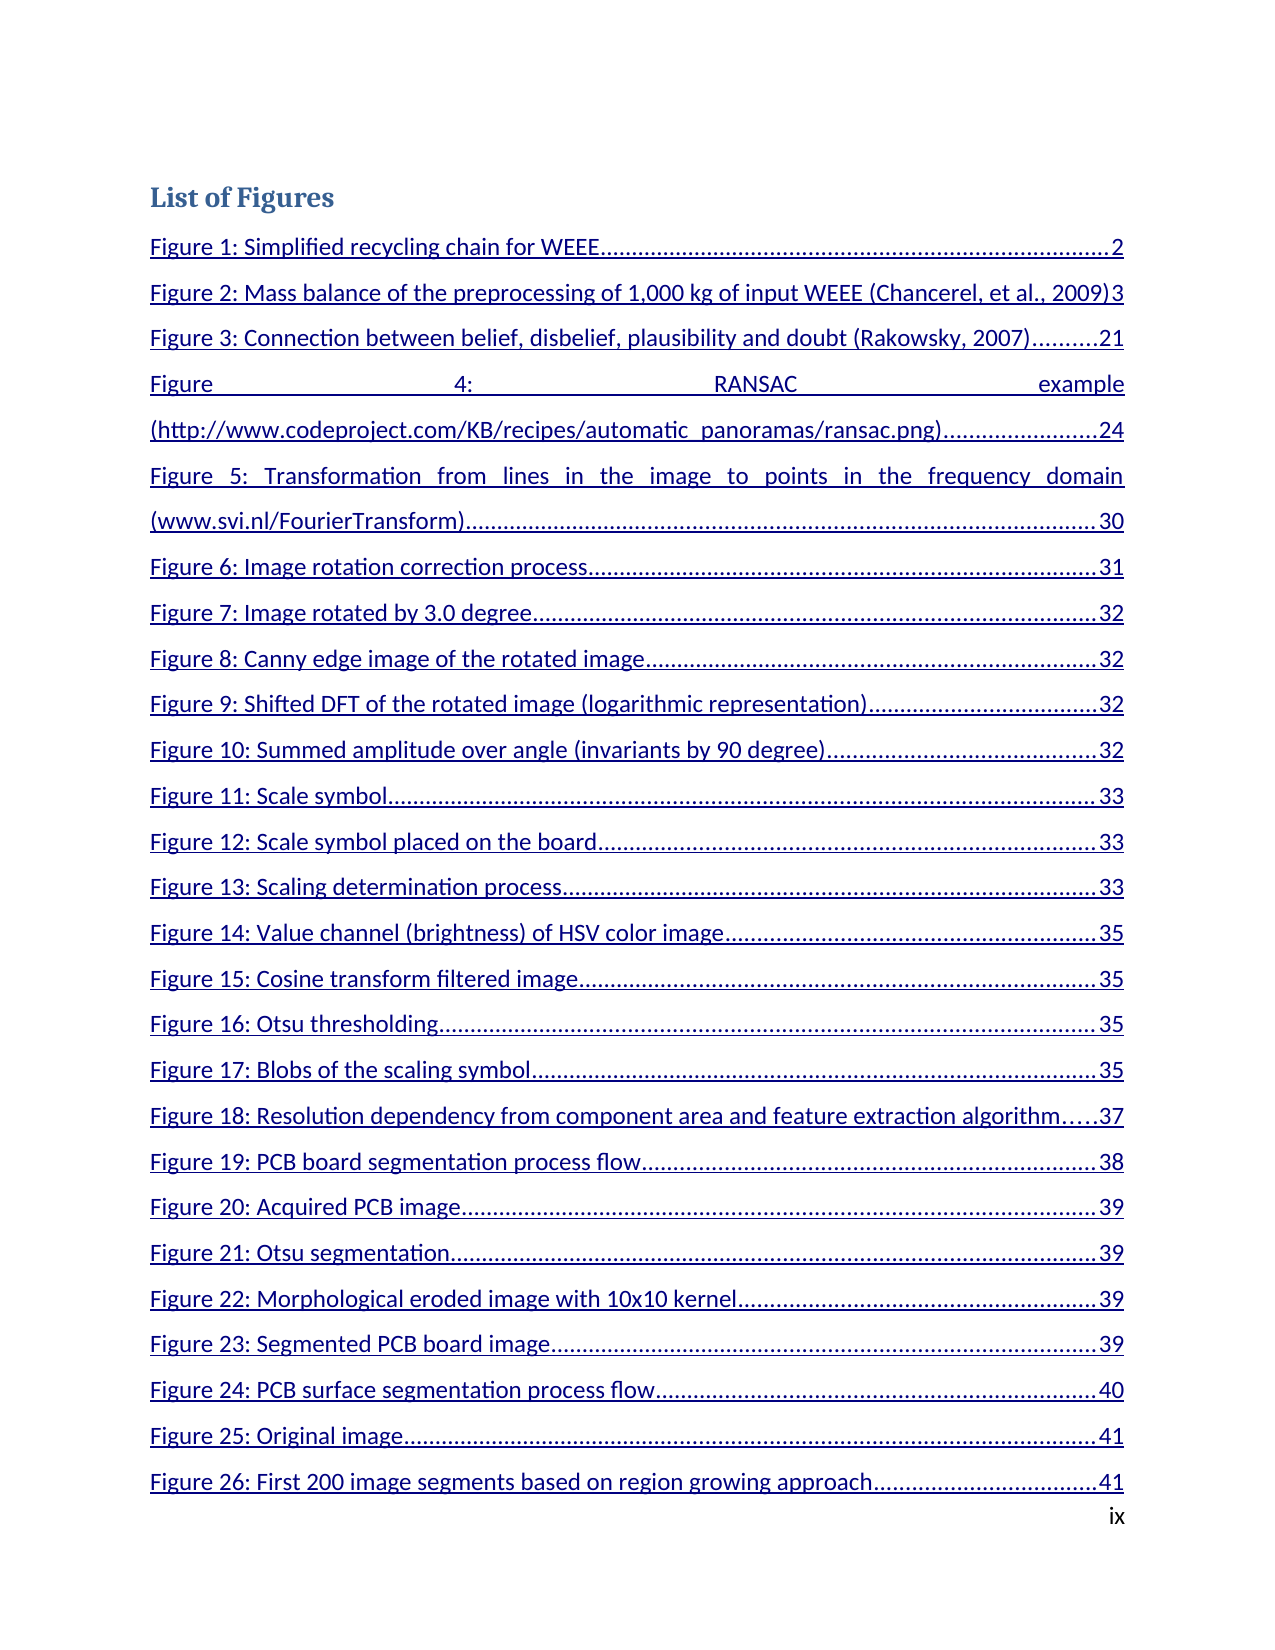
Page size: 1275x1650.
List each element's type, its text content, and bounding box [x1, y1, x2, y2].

text Figure 22: Morphological eroded image with 10x10 kernel 39 [150, 1283, 1125, 1313]
subtitle List of Figures [150, 181, 1125, 214]
text Figure 25: Original image 41 [150, 1420, 1125, 1451]
text Figure 3: Connection between belief, disbelief, plausibility and doubt (Rakowsky, 2007) 21 [150, 323, 1125, 353]
text Figure 9: Shifted DFT of the rotated image (logarithmic representation) 32 [150, 688, 1125, 719]
text Figure 26: First 200 image segments based on region growing approach 41 [150, 1466, 1125, 1496]
text Figure 4: RANSAC example (http://www.codeproject.com/KB/recipes/automatic_panoramas/ransac.png) 24 [150, 368, 1125, 394]
text Figure 18: Resolution dependency from component area and feature extraction algorithm 37 [150, 1100, 1125, 1131]
text Figure 4: RANSAC example (http://www.codeproject.com/KB/recipes/automatic_panoramas/ransac.png) 24 [150, 396, 1125, 444]
text Figure 1: Simplified recycling chain for WEEE 2 [150, 231, 1125, 262]
text Figure 14: Value channel (brightness) of HSV color image 35 [150, 917, 1125, 948]
text Figure 24: PCB surface segmentation process flow 40 [150, 1374, 1125, 1405]
text Figure 8: Canny edge image of the rotated image 32 [150, 643, 1125, 673]
text Figure 2: Mass balance of the preprocessing of 1,000 kg of input WEEE (Chancerel, et al., 2009) 3 [150, 277, 1125, 307]
text Figure 5: Transformation from lines in the image to points in the frequency domain (www.svi.nl/FourierTransform) 30 [150, 488, 1125, 536]
text Figure 19: PCB board segmentation process flow 38 [150, 1146, 1125, 1176]
text Figure 16: Otsu thresholding 35 [150, 1008, 1125, 1039]
text Figure 11: Scale symbol 33 [150, 780, 1125, 810]
text Figure 15: Cosine transform filtered image 35 [150, 963, 1125, 993]
text Figure 10: Summed amplitude over angle (invariants by 90 degree) 32 [150, 734, 1125, 765]
text Figure 20: Acquired PCB image 39 [150, 1191, 1125, 1222]
text Figure 12: Scale symbol placed on the board 33 [150, 826, 1125, 856]
text Figure 23: Segmented PCB board image 39 [150, 1329, 1125, 1359]
text Figure 7: Image rotated by 3.0 degree 32 [150, 597, 1125, 627]
text Figure 5: Transformation from lines in the image to points in the frequency domain (www.svi.nl/FourierTransform) 30 [150, 460, 1125, 486]
text Figure 13: Scaling determination process 33 [150, 871, 1125, 902]
text Figure 6: Image rotation correction process 31 [150, 551, 1125, 582]
text Figure 21: Otsu segmentation 39 [150, 1237, 1125, 1268]
text Figure 17: Blobs of the scaling symbol 35 [150, 1054, 1125, 1085]
